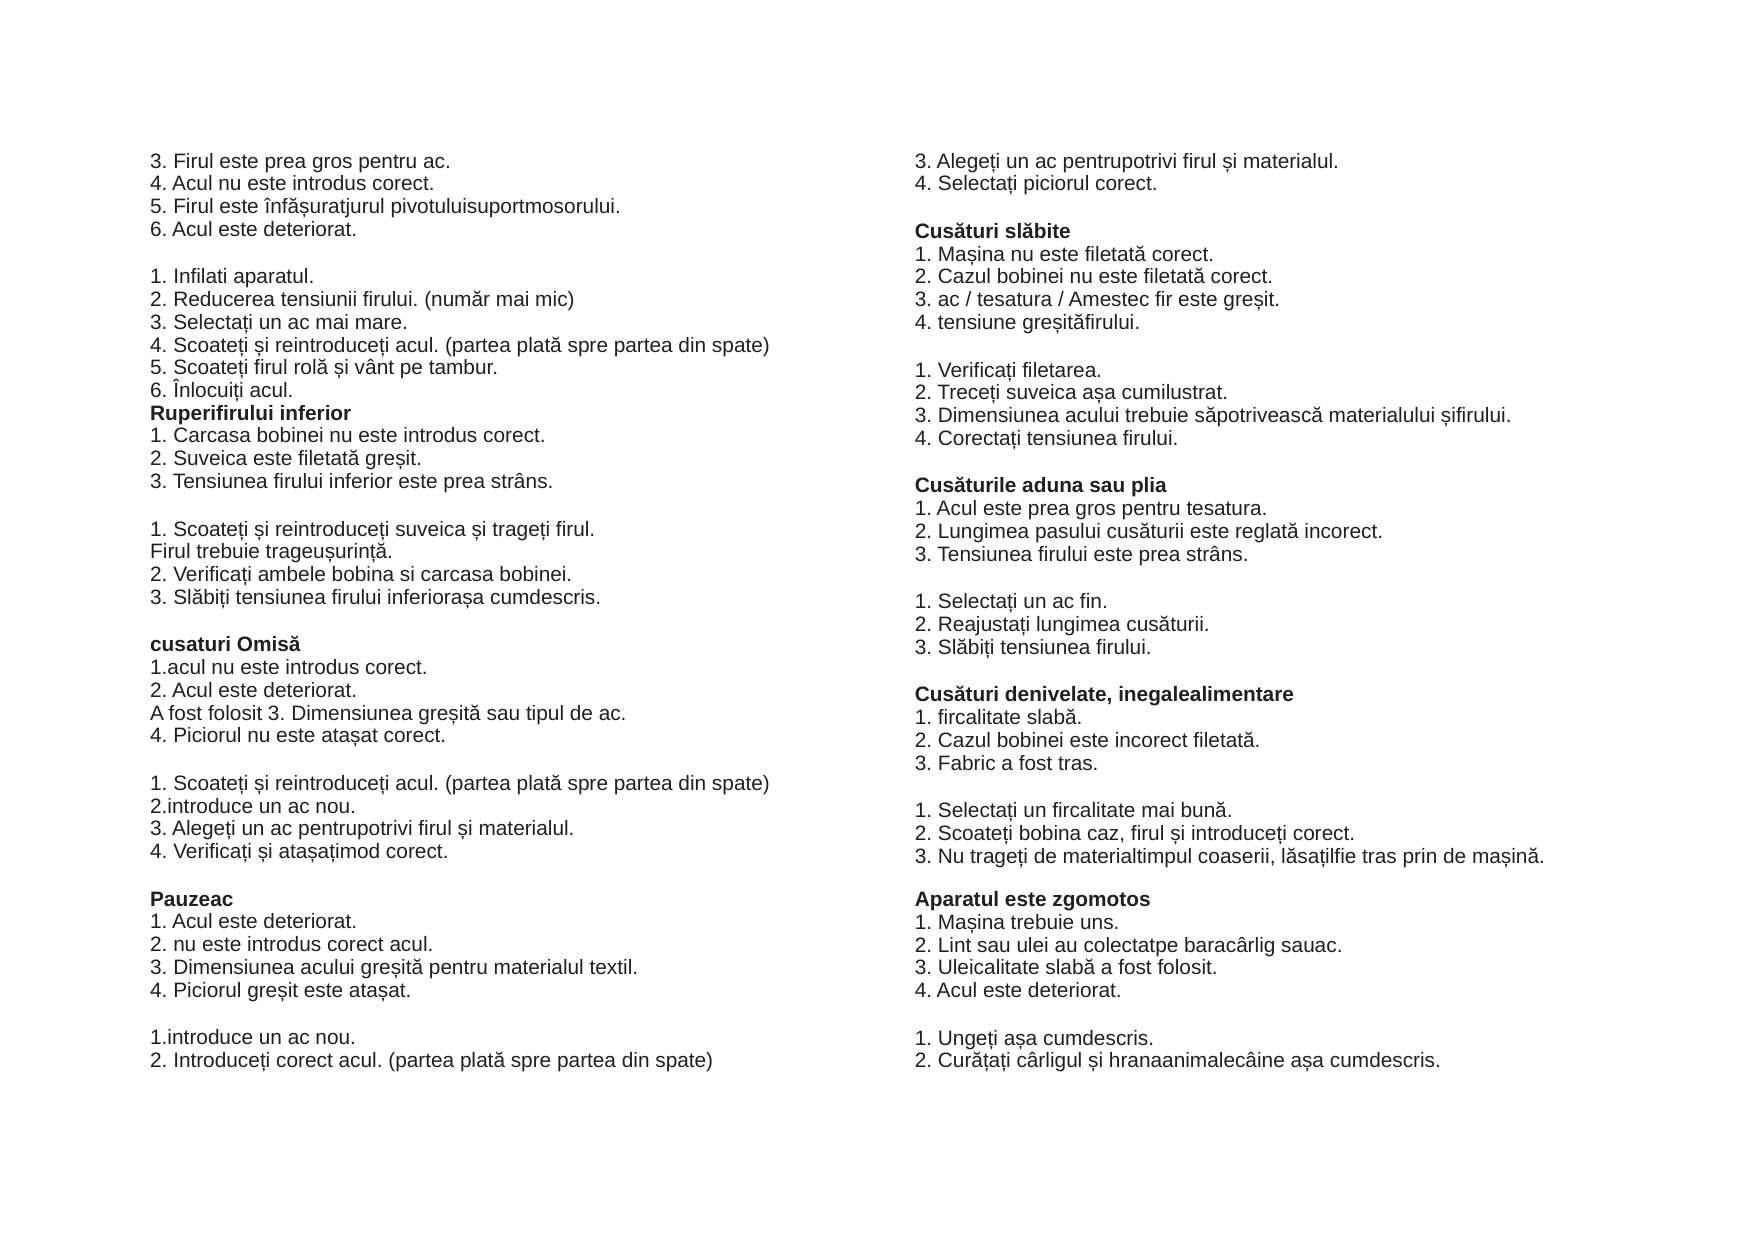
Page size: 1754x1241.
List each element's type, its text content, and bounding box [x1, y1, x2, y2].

text 1. Mașina nu este filetată corect. [914, 243, 1604, 266]
text 3. Uleicalitate slabă a fost folosit. [914, 957, 1604, 979]
text 4. Piciorul greșit este atașat. [150, 979, 839, 1002]
text 2. Lungimea pasului cusăturii este reglată incorect. [914, 520, 1604, 543]
text 3. Dimensiunea acului greșită pentru materialul textil. [150, 956, 839, 979]
text 1. Acul este prea gros pentru tesatura. [914, 497, 1604, 520]
text 2.introduce un ac nou. [150, 795, 839, 818]
text 3. Slăbiți tensiunea firului. [914, 636, 1604, 659]
text 2. Reajustați lungimea cusăturii. [914, 613, 1604, 636]
text 1. Infilati aparatul. [150, 266, 839, 288]
text 2. Acul este deteriorat. [150, 679, 839, 702]
text 3. Selectați un ac mai mare. [150, 311, 839, 334]
text 4. Piciorul nu este atașat corect. [150, 724, 839, 747]
text 1. Selectați un fircalitate mai bună. [914, 799, 1604, 822]
text 1. fircalitate slabă. [914, 706, 1604, 729]
text 3. Fabric a fost tras. [914, 752, 1604, 774]
text 2. Verificați ambele bobina si carcasa bobinei. [150, 563, 839, 586]
text 2. Scoateți bobina caz, firul și introduceți corect. [914, 822, 1604, 845]
text 3. Alegeți un ac pentrupotrivi firul și materialul. [914, 150, 1604, 173]
text 3. Alegeți un ac pentrupotrivi firul și materialul. [150, 818, 839, 840]
text 4. Acul este deteriorat. [914, 979, 1604, 1002]
text 3. ac / tesatura / Amestec fir este greșit. [914, 288, 1604, 311]
text 2. Treceți suveica așa cumilustrat. [914, 382, 1604, 404]
text 2. Cazul bobinei este incorect filetată. [914, 729, 1604, 752]
text 1. Mașina trebuie uns. [914, 911, 1604, 934]
text 1.introduce un ac nou. [150, 1027, 839, 1049]
text 1. Scoateți și reintroduceți acul. (partea plată spre partea din spate) [150, 772, 839, 795]
text 4. Scoateți și reintroduceți acul. (partea plată spre partea din spate) [150, 334, 839, 357]
text 4. Verificați și atașațimod corect. [150, 840, 839, 863]
text Cusături slăbite [914, 220, 1604, 243]
text 2. Suveica este filetată greșit. [150, 447, 839, 470]
text 2. Introduceți corect acul. (partea plată spre partea din spate) [150, 1049, 839, 1072]
text 4. Selectați piciorul corect. [914, 173, 1604, 195]
text Cusături denivelate, inegalealimentare [914, 684, 1604, 706]
text 3. Tensiunea firului este prea strâns. [914, 543, 1604, 566]
text 6. Acul este deteriorat. [150, 218, 839, 241]
text 1. Ungeți așa cumdescris. [914, 1027, 1604, 1050]
text Firul trebuie trageușurință. [150, 541, 839, 563]
text 3. Nu trageți de materialtimpul coaserii, lăsațilfie tras prin de mașină. [914, 845, 1604, 868]
text 1. Carcasa bobinei nu este introdus corect. [150, 425, 839, 447]
text 6. Înlocuiți acul. [150, 379, 839, 402]
text cusaturi Omisă [150, 634, 839, 656]
text Aparatul este zgomotos [914, 888, 1604, 911]
text 3. Tensiunea firului inferior este prea strâns. [150, 470, 839, 493]
text 2. Curățați cârligul și hranaanimalecâine așa cumdescris. [914, 1050, 1604, 1072]
text Ruperifirului inferior [150, 402, 839, 425]
text 1.acul nu este introdus corect. [150, 656, 839, 679]
text 2. Lint sau ulei au colectatpe baracârlig sauac. [914, 934, 1604, 957]
text 3. Firul este prea gros pentru ac. [150, 150, 839, 173]
text 3. Dimensiunea acului trebuie săpotrivească materialului șifirului. [914, 404, 1604, 427]
text 5. Firul este înfășuratjurul pivotuluisuportmosorului. [150, 195, 839, 218]
text 1. Scoateți și reintroduceți suveica și trageți firul. [150, 518, 839, 541]
text 1. Acul este deteriorat. [150, 911, 839, 933]
text 2. Cazul bobinei nu este filetată corect. [914, 266, 1604, 288]
text 2. nu este introdus corect acul. [150, 933, 839, 956]
text 4. tensiune greșităfirului. [914, 311, 1604, 334]
text A fost folosit 3. Dimensiunea greșită sau tipul de ac. [150, 702, 839, 724]
text 1. Verificați filetarea. [914, 359, 1604, 382]
text 4. Corectați tensiunea firului. [914, 427, 1604, 450]
text 1. Selectați un ac fin. [914, 591, 1604, 613]
text 2. Reducerea tensiunii firului. (număr mai mic) [150, 288, 839, 311]
text 3. Slăbiți tensiunea firului inferiorașa cumdescris. [150, 586, 839, 609]
text 5. Scoateți firul rolă și vânt pe tambur. [150, 357, 839, 379]
text 4. Acul nu este introdus corect. [150, 173, 839, 195]
text Pauzeac [150, 888, 839, 911]
text Cusăturile aduna sau plia [914, 475, 1604, 497]
